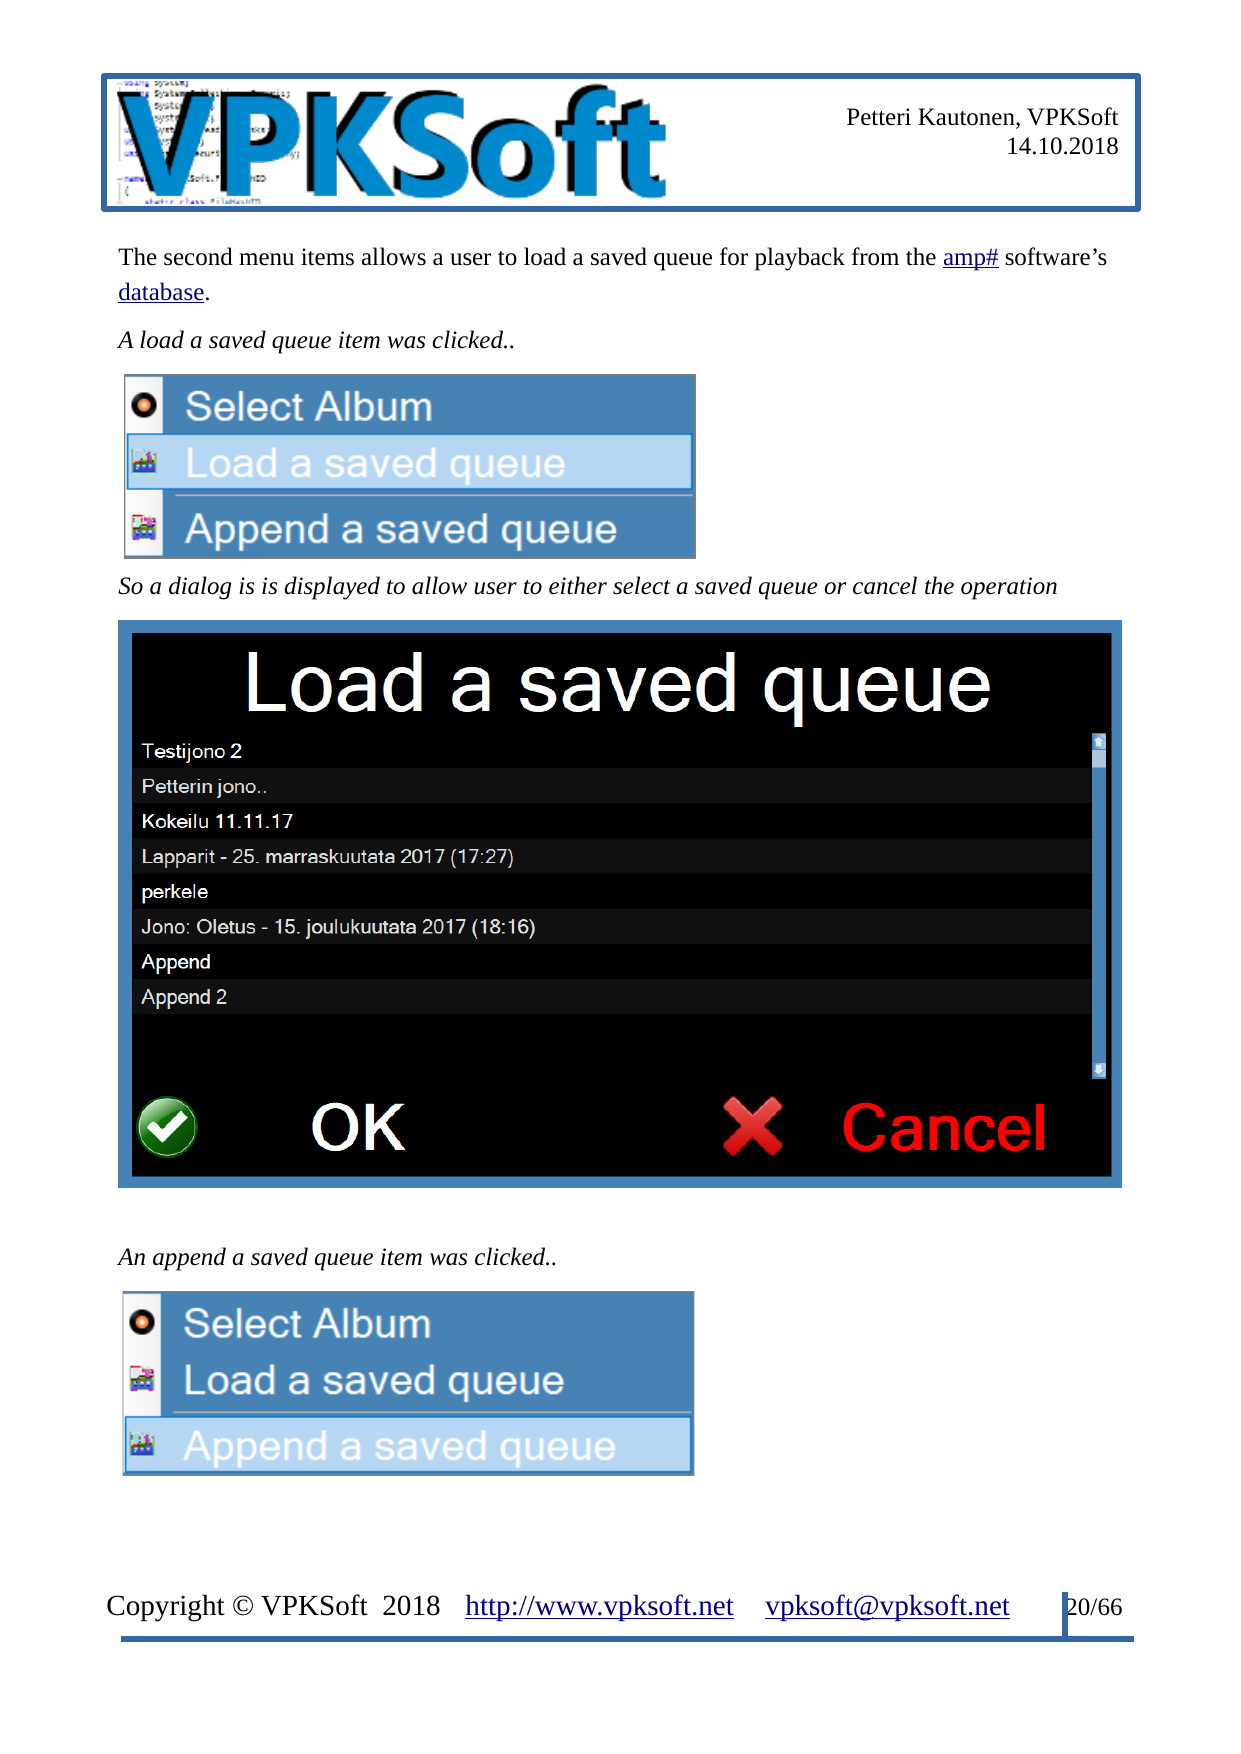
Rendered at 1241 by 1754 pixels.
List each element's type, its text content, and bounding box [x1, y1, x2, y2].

text A load a saved queue item was clicked.. [118, 326, 1122, 354]
picture [122, 1291, 695, 1476]
picture [118, 620, 1123, 1188]
text An append a saved queue item was clicked.. [118, 1242, 1122, 1271]
text The second menu items allows a user to load a saved queue for playback from the amp# software’s database. [118, 242, 1122, 305]
picture [124, 374, 696, 559]
text So a dialog is is displayed to allow user to either select a saved queue or cancel the operation [118, 571, 1122, 600]
picture [116, 81, 672, 204]
